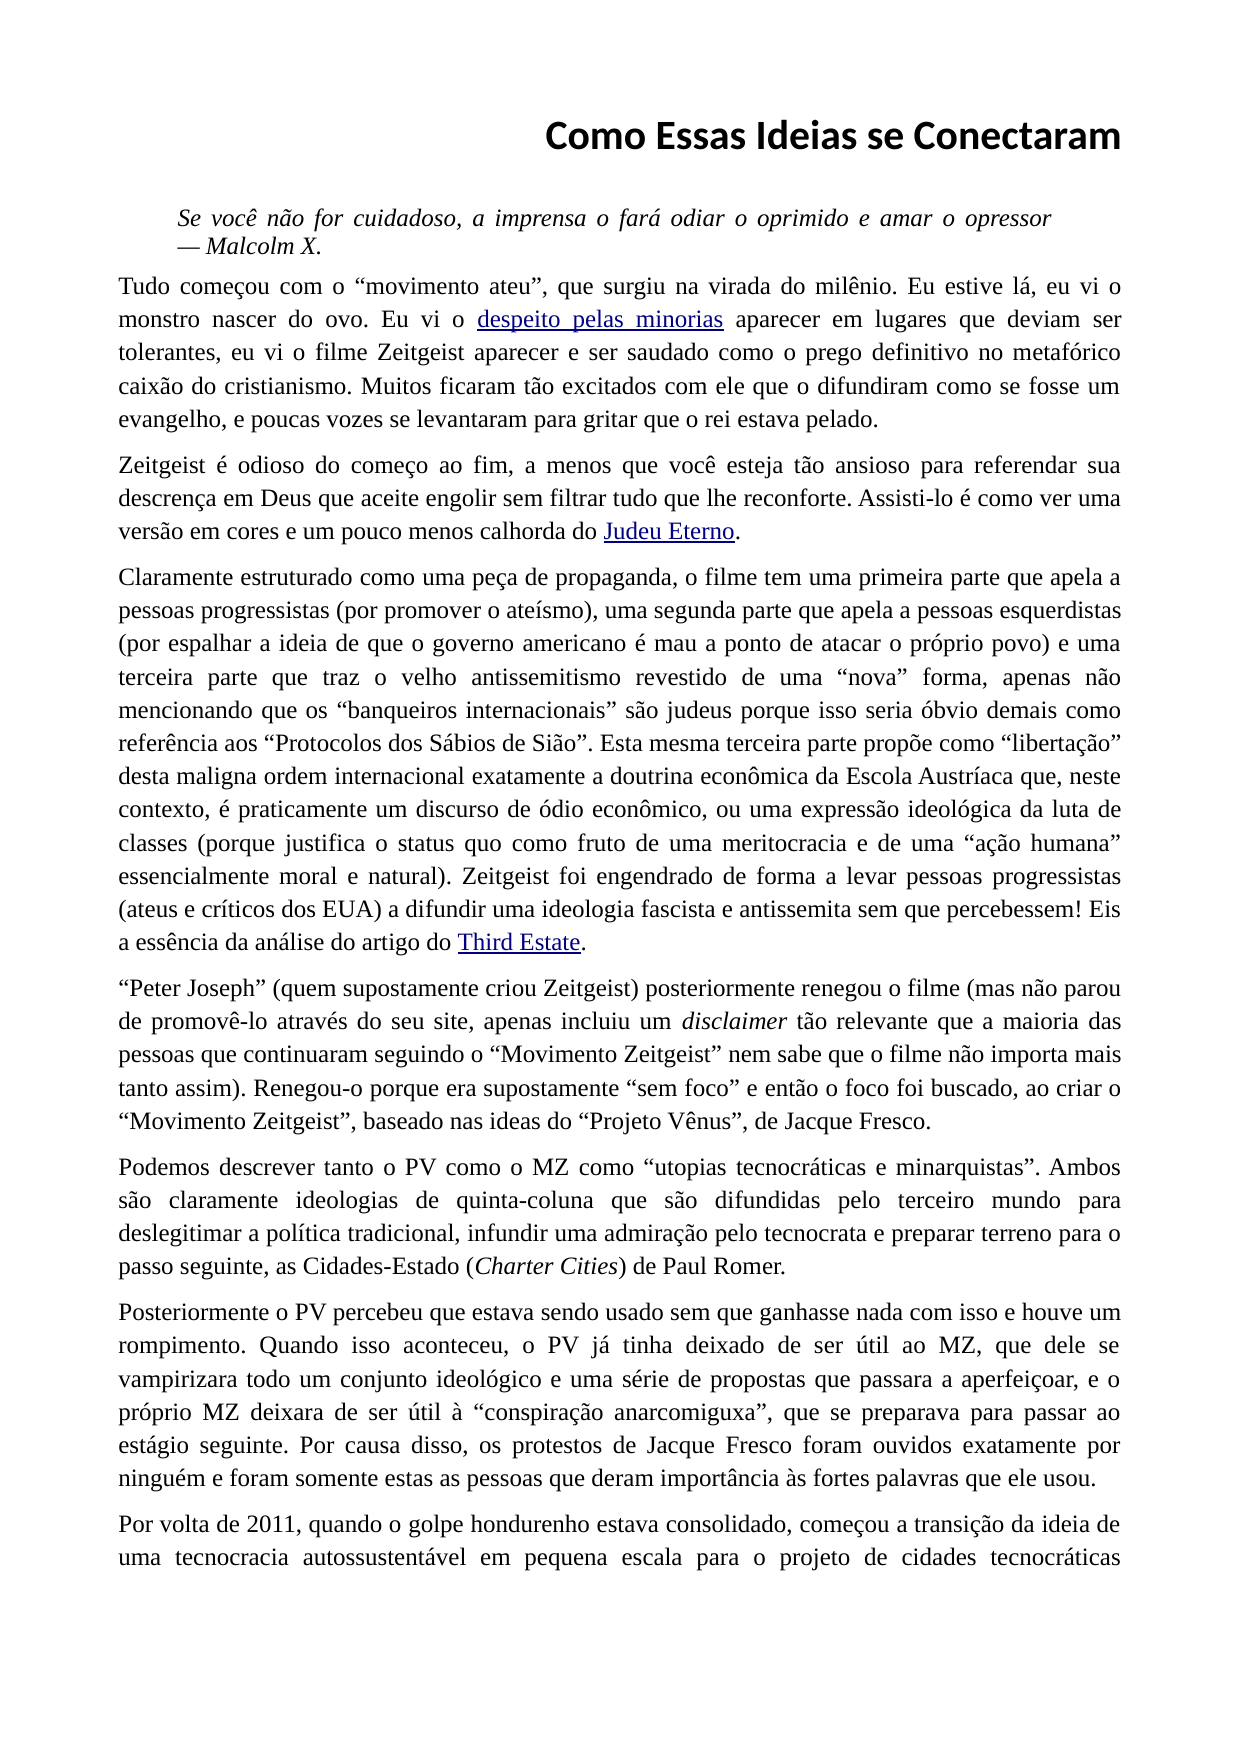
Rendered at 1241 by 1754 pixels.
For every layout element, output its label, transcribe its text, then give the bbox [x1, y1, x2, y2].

text Claramente estruturado como uma peça de propaganda, o filme tem uma primeira parte que apela a pessoas progressistas (por promover o ateísmo), uma segunda parte que apela a pessoas esquerdistas (por espalhar a ideia de que o governo americano é mau a ponto de atacar o próprio povo) e uma terceira parte que traz o velho antissemitismo revestido de uma “nova” forma, apenas não mencionando que os “banqueiros internacionais” são judeus porque isso seria óbvio demais como referência aos “Protocolos dos Sábios de Sião”. Esta mesma terceira parte propõe como “libertação” desta maligna ordem internacional exatamente a doutrina econômica da Escola Austríaca que, neste contexto, é praticamente um discurso de ódio econômico, ou uma expressão ideológica da luta de classes (porque justifica o status quo como fruto de uma meritocracia e de uma “ação humana” essencialmente moral e natural). Zeitgeist foi engendrado de forma a levar pessoas progressistas (ateus e críticos dos EUA) a difundir uma ideologia fascista e antissemita sem que percebessem! Eis a essência da análise do artigo do Third Estate. [118, 563, 1122, 956]
text “Peter Joseph” (quem supostamente criou Zeitgeist) posteriormente renegou o filme (mas não parou de promovê-lo através do seu site, apenas incluiu um disclaimer tão relevante que a maioria das pessoas que continuaram seguindo o “Movimento Zeitgeist” nem sabe que o filme não importa mais tanto assim). Renegou-o porque era supostamente “sem foco” e então o foco foi buscado, ao criar o “Movimento Zeitgeist”, baseado nas ideas do “Projeto Vênus”, de Jacque Fresco. [118, 974, 1122, 1135]
subtitle Como Essas Ideias se Conectaram [118, 118, 1122, 160]
text Posteriormente o PV percebeu que estava sendo usado sem que ganhasse nada com isso e houve um rompimento. Quando isso aconteceu, o PV já tinha deixado de ser útil ao MZ, que dele se vampirizara todo um conjunto ideológico e uma série de propostas que passara a aperfeiçoar, e o próprio MZ deixara de ser útil à “conspiração anarcomiguxa”, que se preparava para passar ao estágio seguinte. Por causa disso, os protestos de Jacque Fresco foram ouvidos exatamente por ninguém e foram somente estas as pessoas que deram importância às fortes palavras que ele usou. [118, 1298, 1122, 1492]
text Zeitgeist é odioso do começo ao fim, a menos que você esteja tão ansioso para referendar sua descrença em Deus que aceite engolir sem filtrar tudo que lhe reconforte. Assisti-lo é como ver uma versão em cores e um pouco menos calhorda do Judeu Eterno. [118, 451, 1122, 545]
text Se você não for cuidadoso, a imprensa o fará odiar o oprimido e amar o opressor — Malcolm X. [177, 204, 1063, 259]
text Podemos descrever tanto o PV como o MZ como “utopias tecnocráticas e minarquistas”. Ambos são claramente ideologias de quinta-coluna que são difundidas pelo terceiro mundo para deslegitimar a política tradicional, infundir uma admiração pelo tecnocrata e preparar terreno para o passo seguinte, as Cidades-Estado (Charter Cities) de Paul Romer. [118, 1153, 1122, 1280]
text Por volta de 2011, quando o golpe hondurenho estava consolidado, começou a transição da ideia de uma tecnocracia autossustentável em pequena escala para o projeto de cidades tecnocráticas [118, 1510, 1122, 1571]
text Tudo começou com o “movimento ateu”, que surgiu na virada do milênio. Eu estive lá, eu vi o monstro nascer do ovo. Eu vi o despeito pelas minorias aparecer em lugares que deviam ser tolerantes, eu vi o filme Zeitgeist aparecer e ser saudado como o prego definitivo no metafórico caixão do cristianismo. Muitos ficaram tão excitados com ele que o difundiram como se fosse um evangelho, e poucas vozes se levantaram para gritar que o rei estava pelado. [118, 272, 1122, 433]
